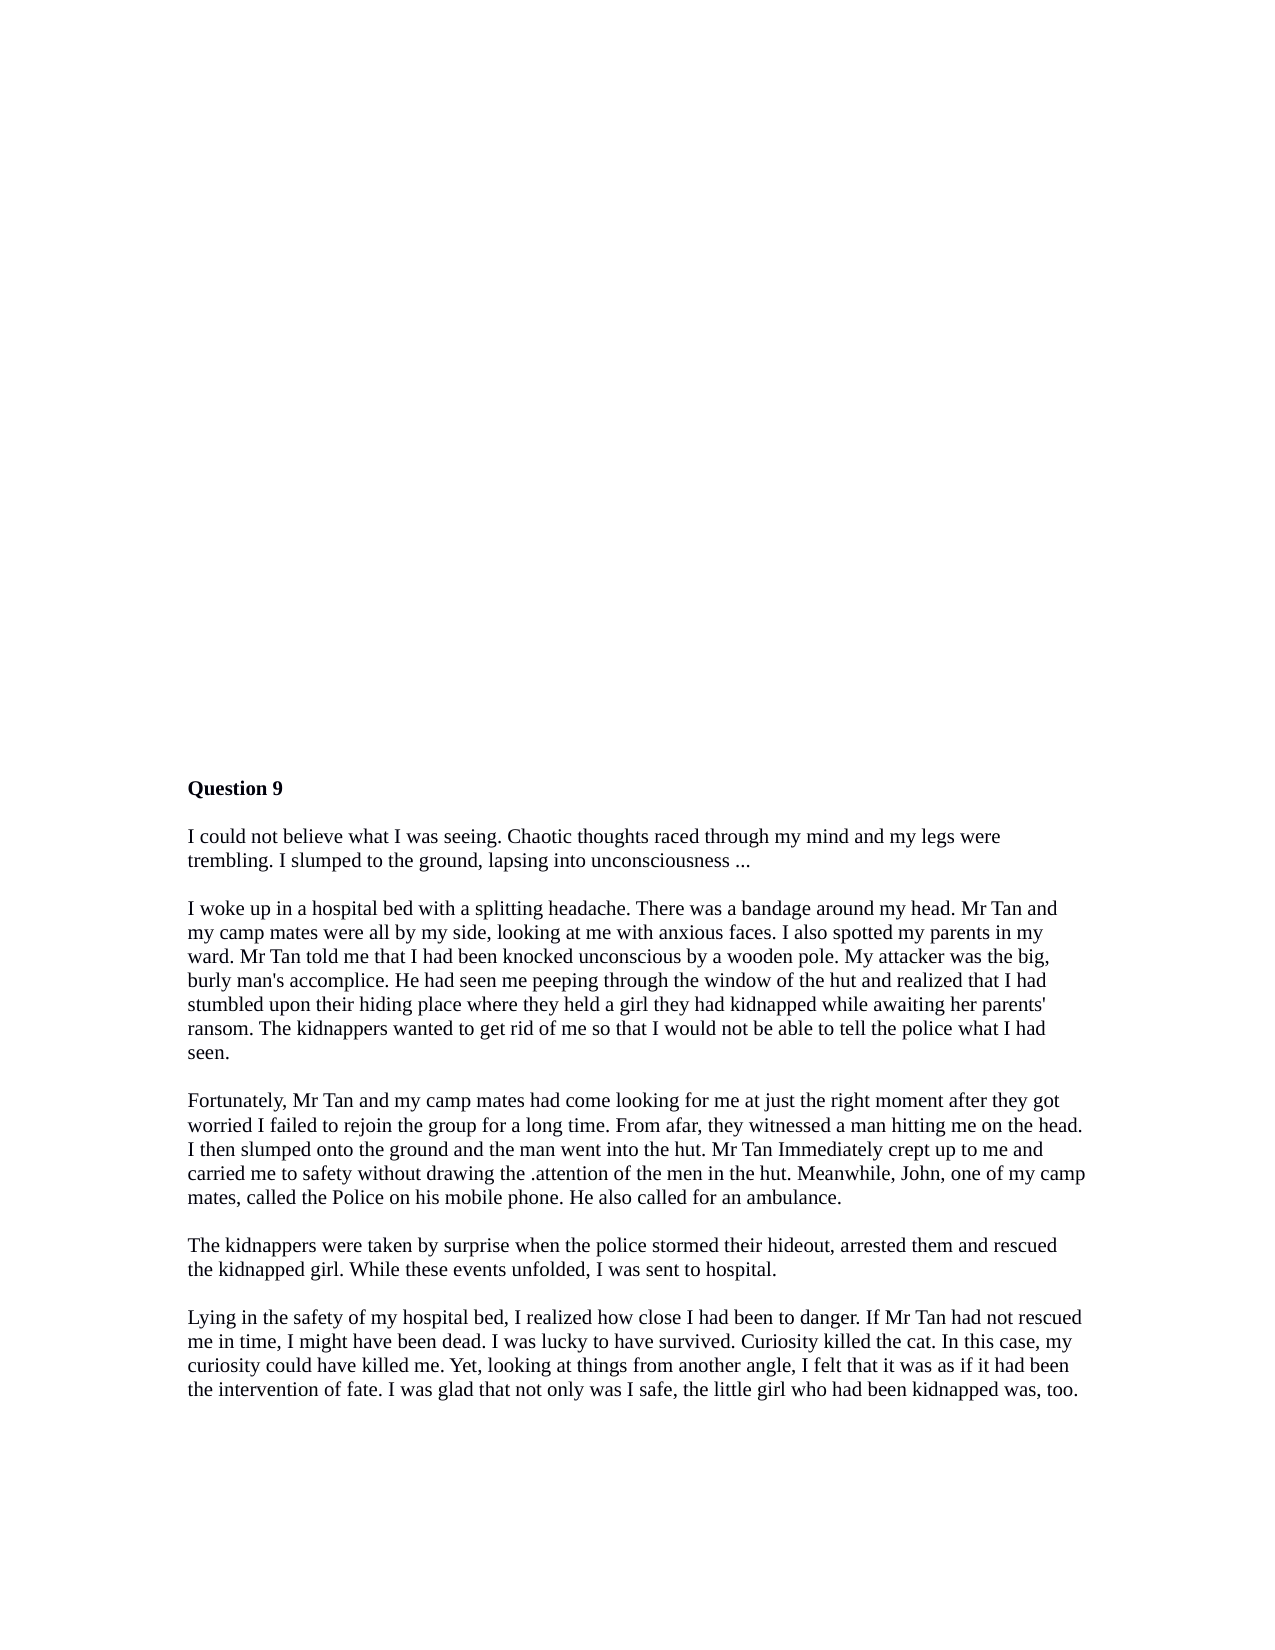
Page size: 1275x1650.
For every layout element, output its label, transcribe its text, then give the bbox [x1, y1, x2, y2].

text I woke up in a hospital bed with a splitting headache. There was a bandage around my head. Mr Tan and my camp mates were all by my side, looking at me with anxious faces. I also spotted my parents in my ward. Mr Tan told me that I had been knocked unconscious by a wooden pole. My attacker was the big, burly man's accomplice. He had seen me peeping through the window of the hut and realized that I had stumbled upon their hiding place where they held a girl they had kidnapped while awaiting her parents' ransom. The kidnappers wanted to get rid of me so that I would not be able to tell the police what I had seen. [187, 896, 1087, 1064]
text The kidnappers were taken by surprise when the police stormed their hideout, arrested them and rescued the kidnapped girl. While these events unfolded, I was sent to hospital. [187, 1233, 1087, 1281]
text I could not believe what I was seeing. Chaotic thoughts raced through my mind and my legs were trembling. I slumped to the ground, lapsing into unconsciousness ... [187, 824, 1087, 872]
text Fortunately, Mr Tan and my camp mates had come looking for me at just the right moment after they got worried I failed to rejoin the group for a long time. From afar, they witnessed a man hitting me on the head. I then slumped onto the ground and the man went into the hut. Mr Tan Immediately crept up to me and carried me to safety without drawing the .attention of the men in the hut. Meanwhile, John, one of my camp mates, called the Police on his mobile phone. He also called for an ambulance. [187, 1088, 1087, 1209]
text Lying in the safety of my hospital bed, I realized how close I had been to danger. If Mr Tan had not rescued me in time, I might have been dead. I was lucky to have survived. Curiosity killed the cat. In this case, my curiosity could have killed me. Yet, looking at things from another angle, I felt that it was as if it had been the intervention of fate. I was glad that not only was I safe, the little girl who had been kidnapped was, too. [187, 1305, 1087, 1401]
text Question 9 [187, 776, 1087, 800]
